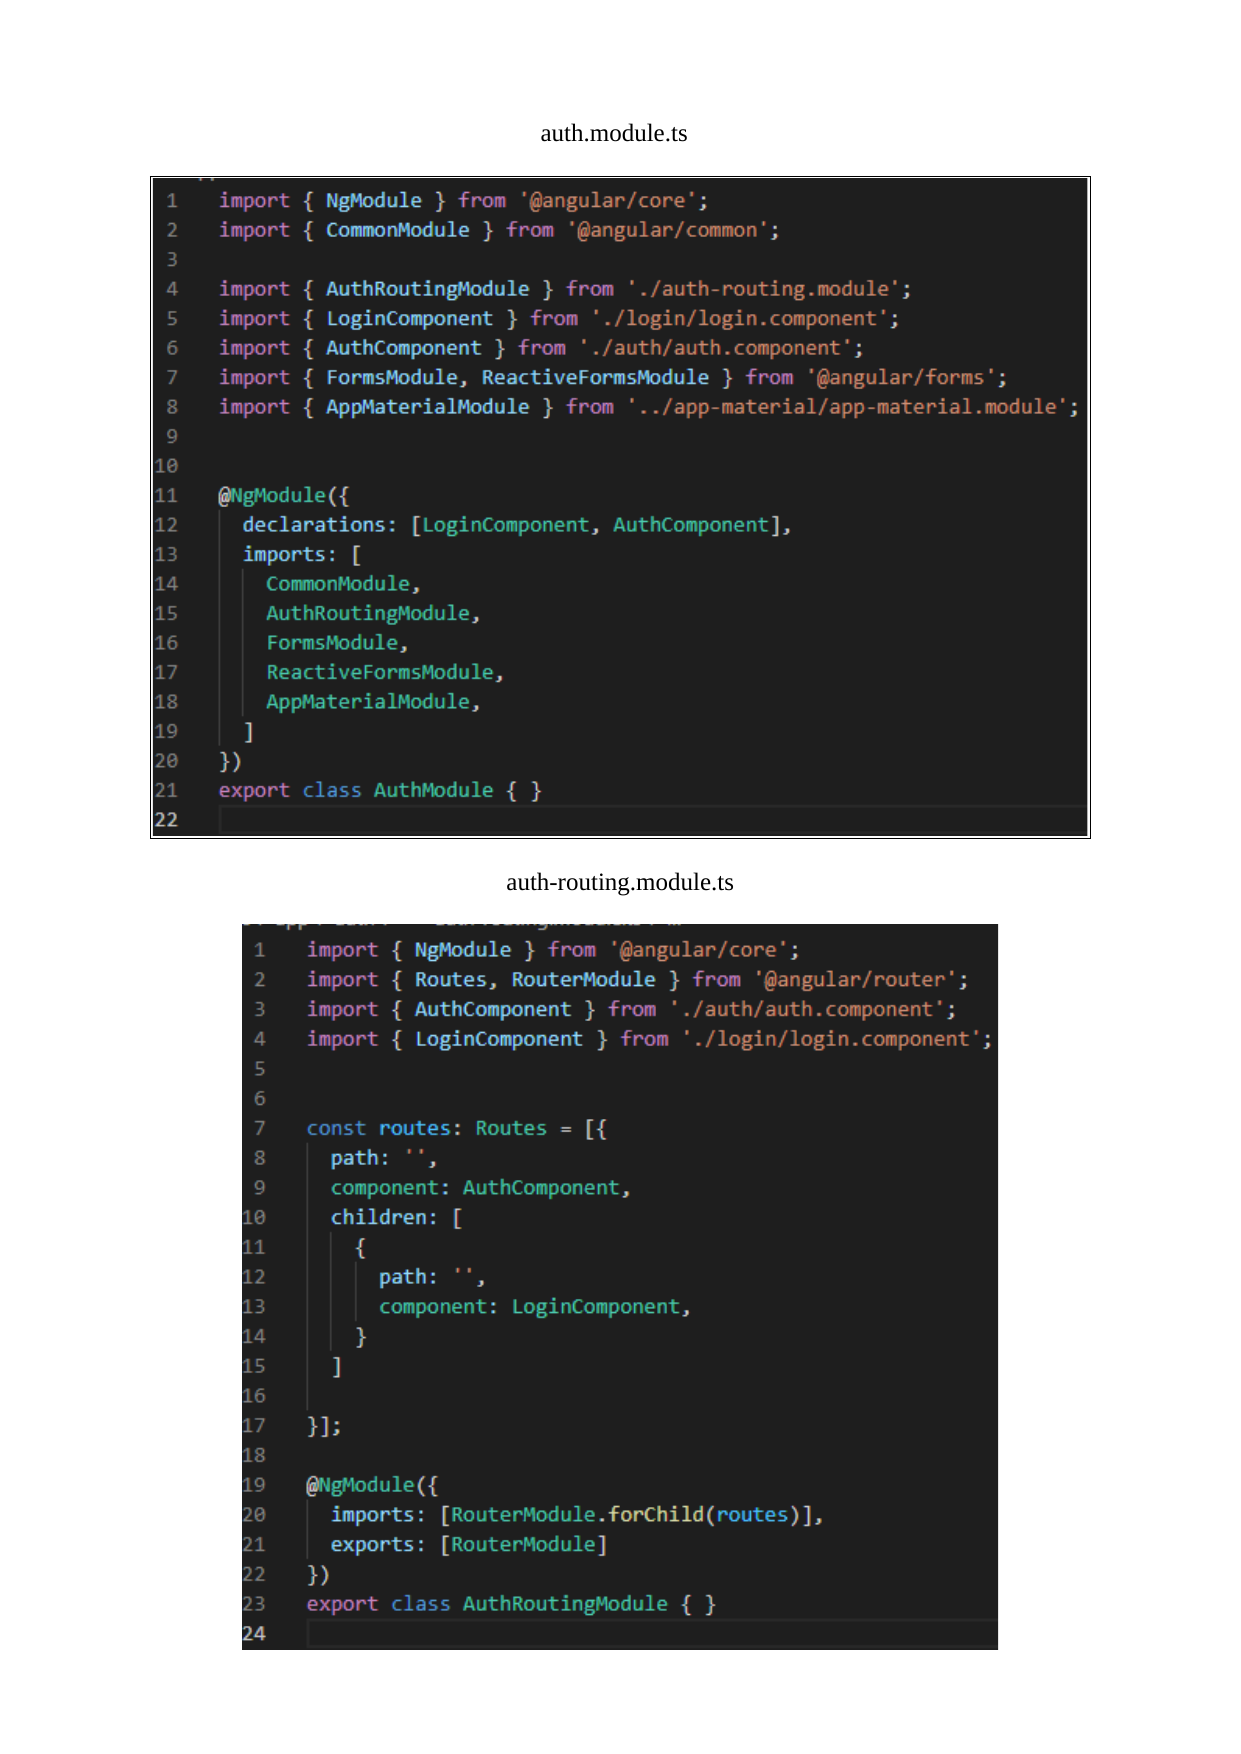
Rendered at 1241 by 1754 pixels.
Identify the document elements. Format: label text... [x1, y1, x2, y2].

picture [152, 178, 1088, 836]
text auth-routing.module.ts [118, 867, 1122, 896]
picture [242, 924, 999, 1650]
text auth.module.ts [118, 118, 1122, 147]
